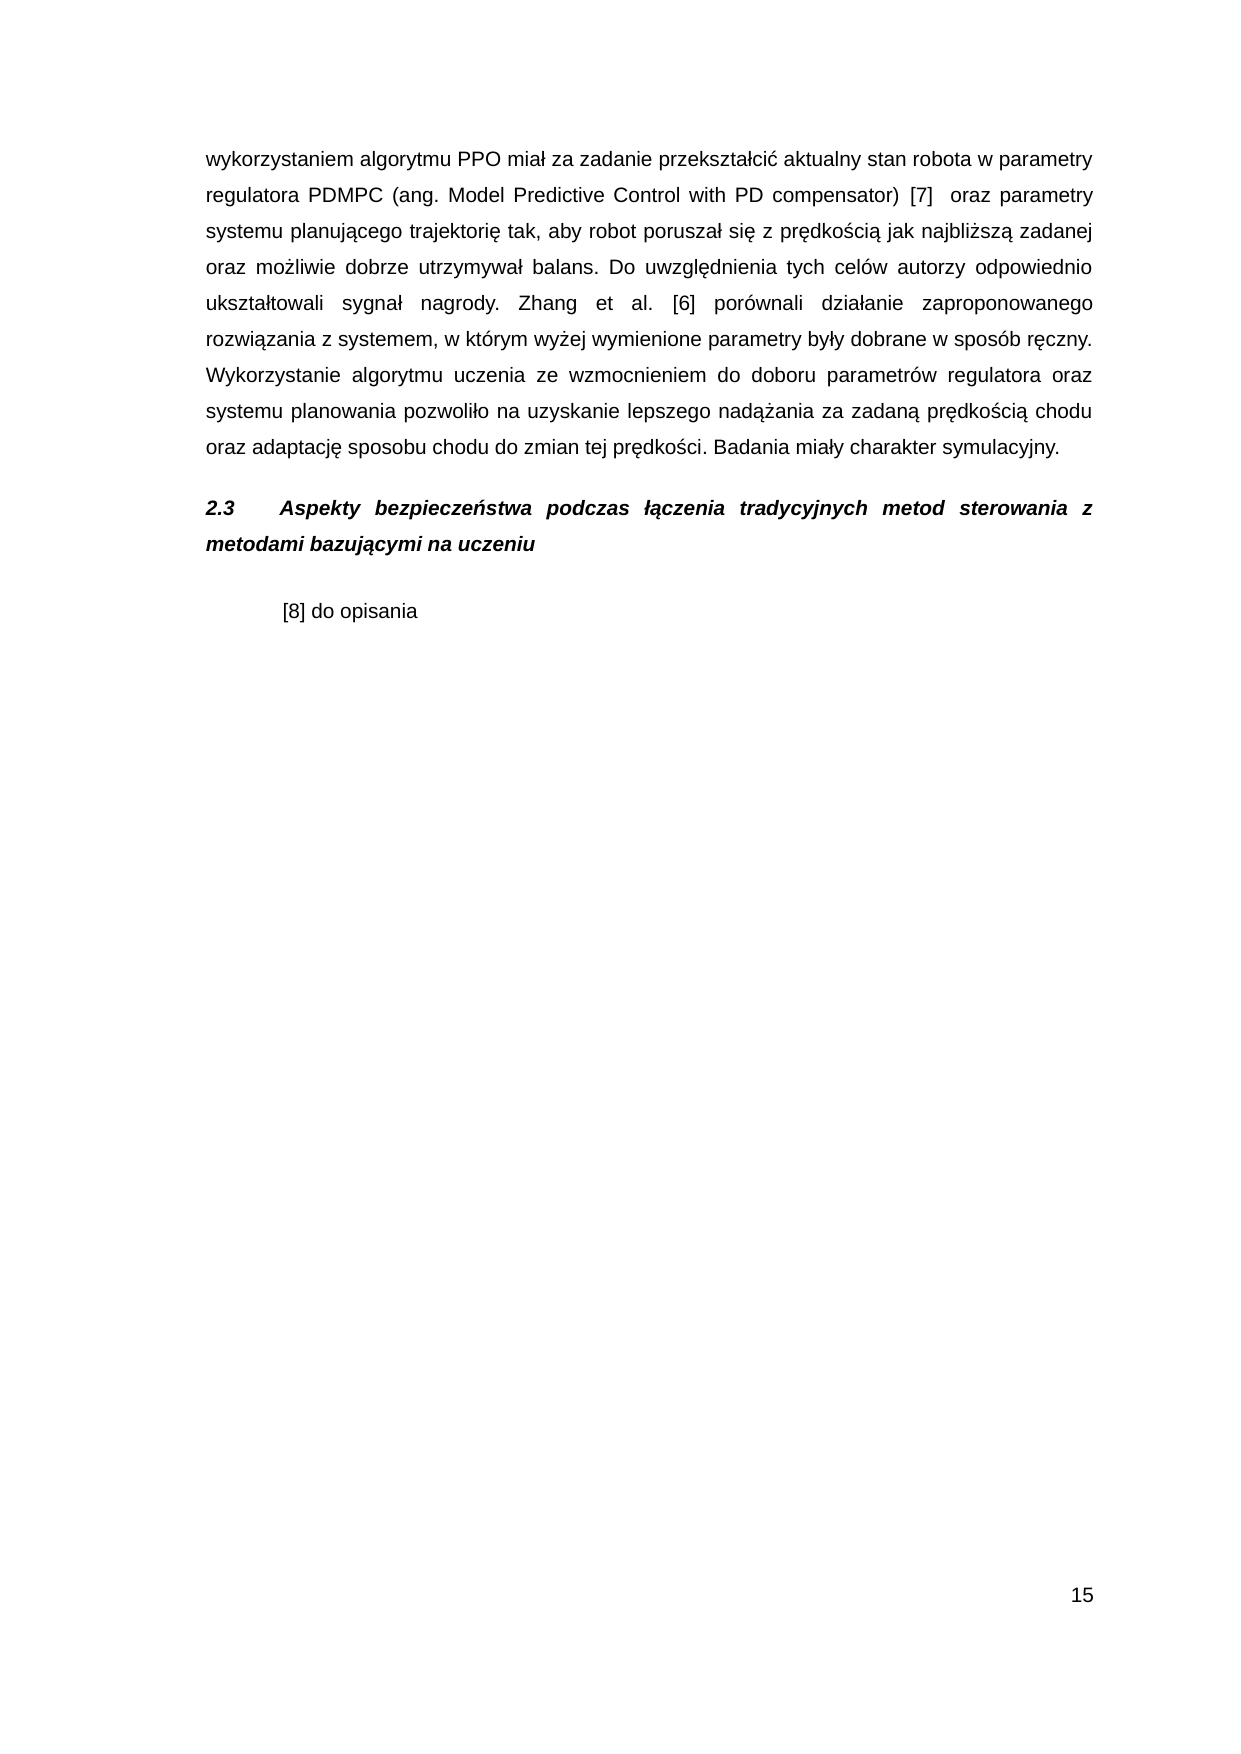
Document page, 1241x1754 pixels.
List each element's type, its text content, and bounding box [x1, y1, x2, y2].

text [8] do opisania [206, 598, 1093, 622]
subtitle Aspekty bezpieczeństwa podczas łączenia tradycyjnych metod sterowania z metodami bazującymi na uczeniu [206, 495, 1093, 555]
text wykorzystaniem algorytmu PPO miał za zadanie przekształcić aktualny stan robota w parametry regulatora PDMPC (ang. Model Predictive Control with PD compensator) [7] oraz parametry systemu planującego trajektorię tak, aby robot poruszał się z prędkością jak najbliższą zadanej oraz możliwie dobrze utrzymywał balans. Do uwzględnienia tych celów autorzy odpowiednio ukształtowali sygnał nagrody. Zhang et al. [6] porównali działanie zaproponowanego rozwiązania z systemem, w którym wyżej wymienione parametry były dobrane w sposób ręczny. Wykorzystanie algorytmu uczenia ze wzmocnieniem do doboru parametrów regulatora oraz systemu planowania pozwoliło na uzyskanie lepszego nadążania za zadaną prędkością chodu oraz adaptację sposobu chodu do zmian tej prędkości. Badania miały charakter symulacyjny. [206, 147, 1093, 458]
